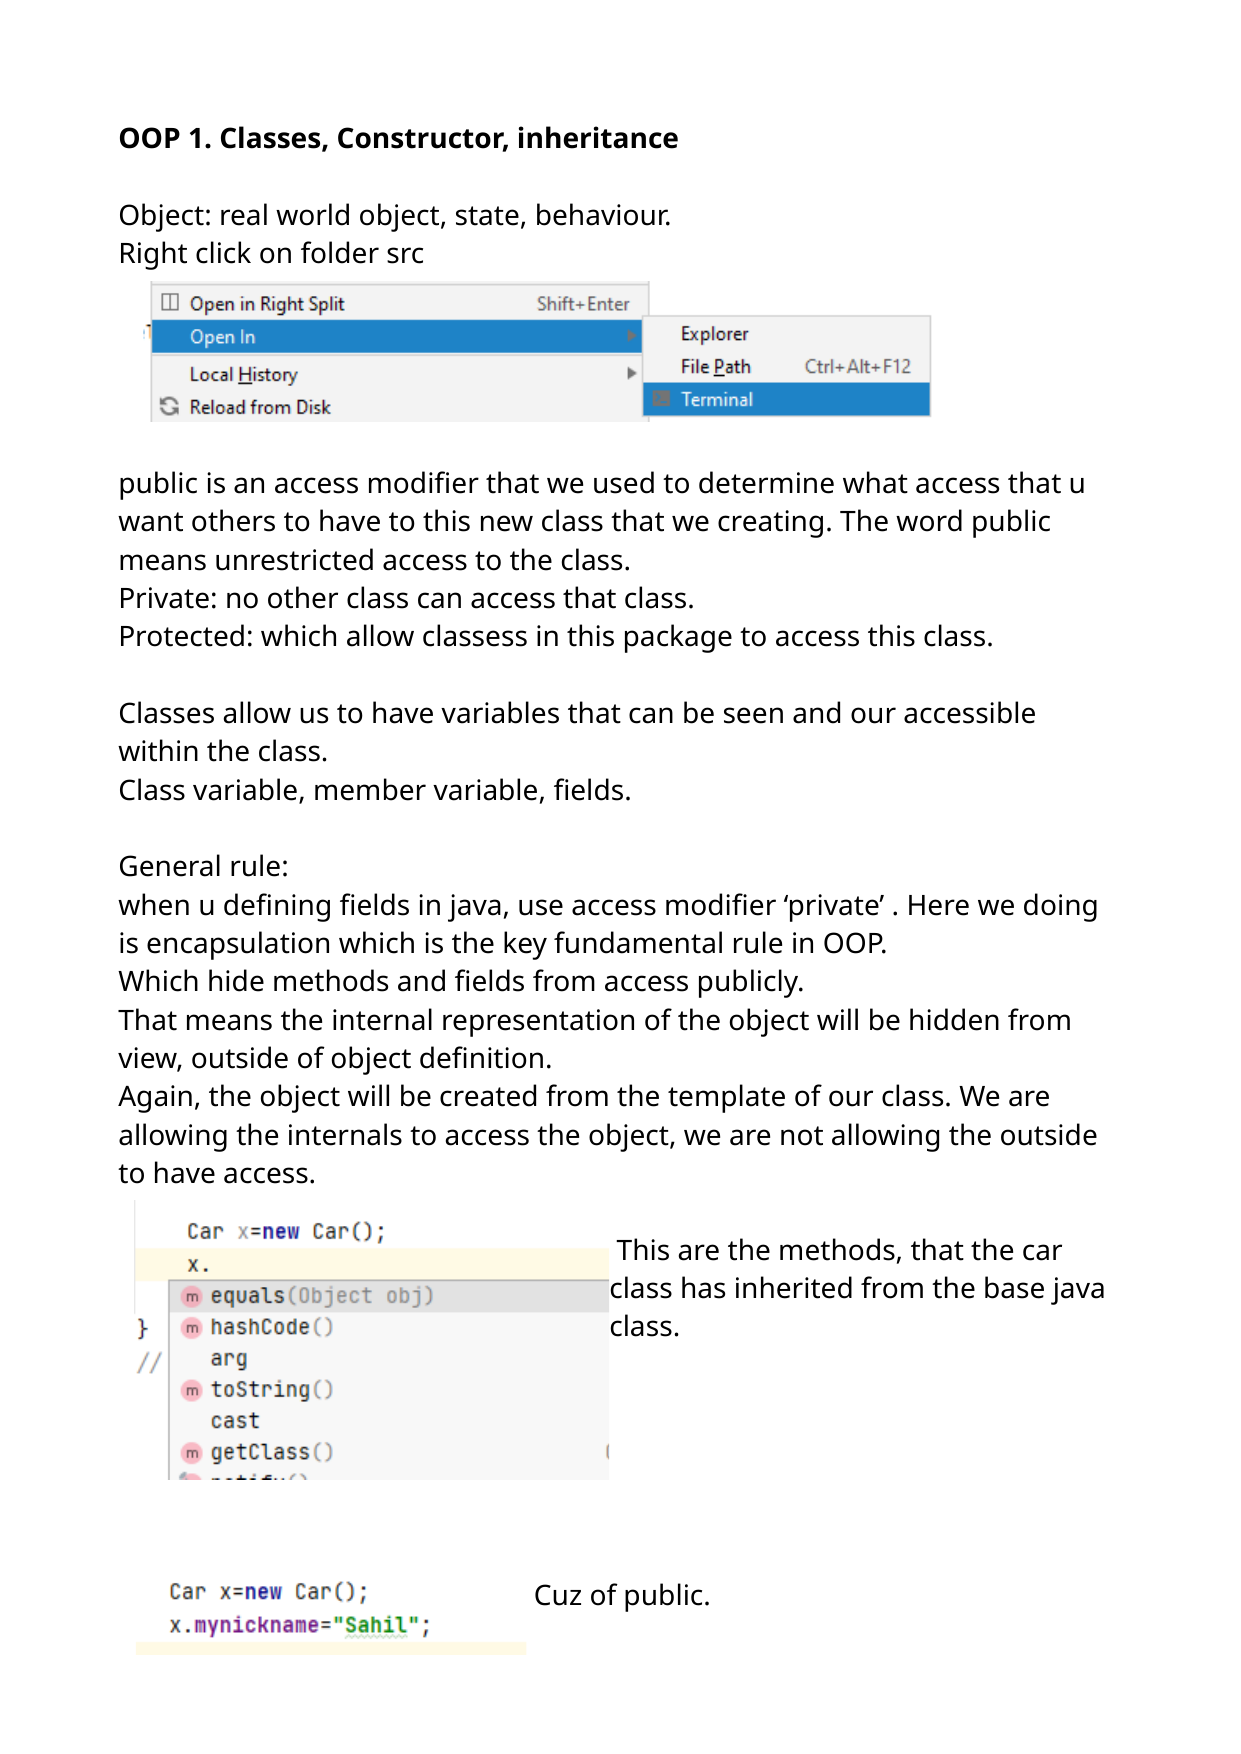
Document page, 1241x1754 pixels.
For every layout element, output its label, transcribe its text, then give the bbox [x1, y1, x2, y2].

text This are the methods, that the car class has inherited from the base java class. [610, 1230, 1122, 1345]
text Cuz of public. [527, 1575, 1122, 1613]
text That means the internal representation of the object will be hidden from view, outside of object definition. [118, 1000, 1122, 1076]
text OOP 1. Classes, Constructor, inheritance [118, 118, 1122, 156]
text when u defining fields in java, use access modifier ‘private’ . Here we doing is encapsulation which is the key fundamental rule in OOP. [118, 885, 1122, 961]
picture [134, 1200, 610, 1480]
text Which hide methods and fields from access publicly. [118, 961, 1122, 1000]
picture [143, 281, 944, 422]
text Classes allow us to have variables that can be seen and our accessible within the class. [118, 693, 1122, 770]
text Right click on folder src [118, 233, 1122, 271]
text [118, 1575, 135, 1613]
text General rule: [118, 846, 1122, 885]
text Class variable, member variable, fields. [118, 770, 1122, 808]
text Protected: which allow classess in this package to access this class. [118, 616, 1122, 655]
text public is an access modifier that we used to determine what access that u want others to have to this new class that we creating. The word public means unrestricted access to the class. [118, 463, 1122, 578]
picture [135, 1574, 527, 1655]
text Again, the object will be created from the template of our class. We are allowing the internals to access the object, we are not allowing the outside to have access. [118, 1076, 1122, 1191]
text [118, 1230, 134, 1345]
text Object: real world object, state, behaviour. [118, 195, 1122, 233]
text Private: no other class can access that class. [118, 578, 1122, 616]
